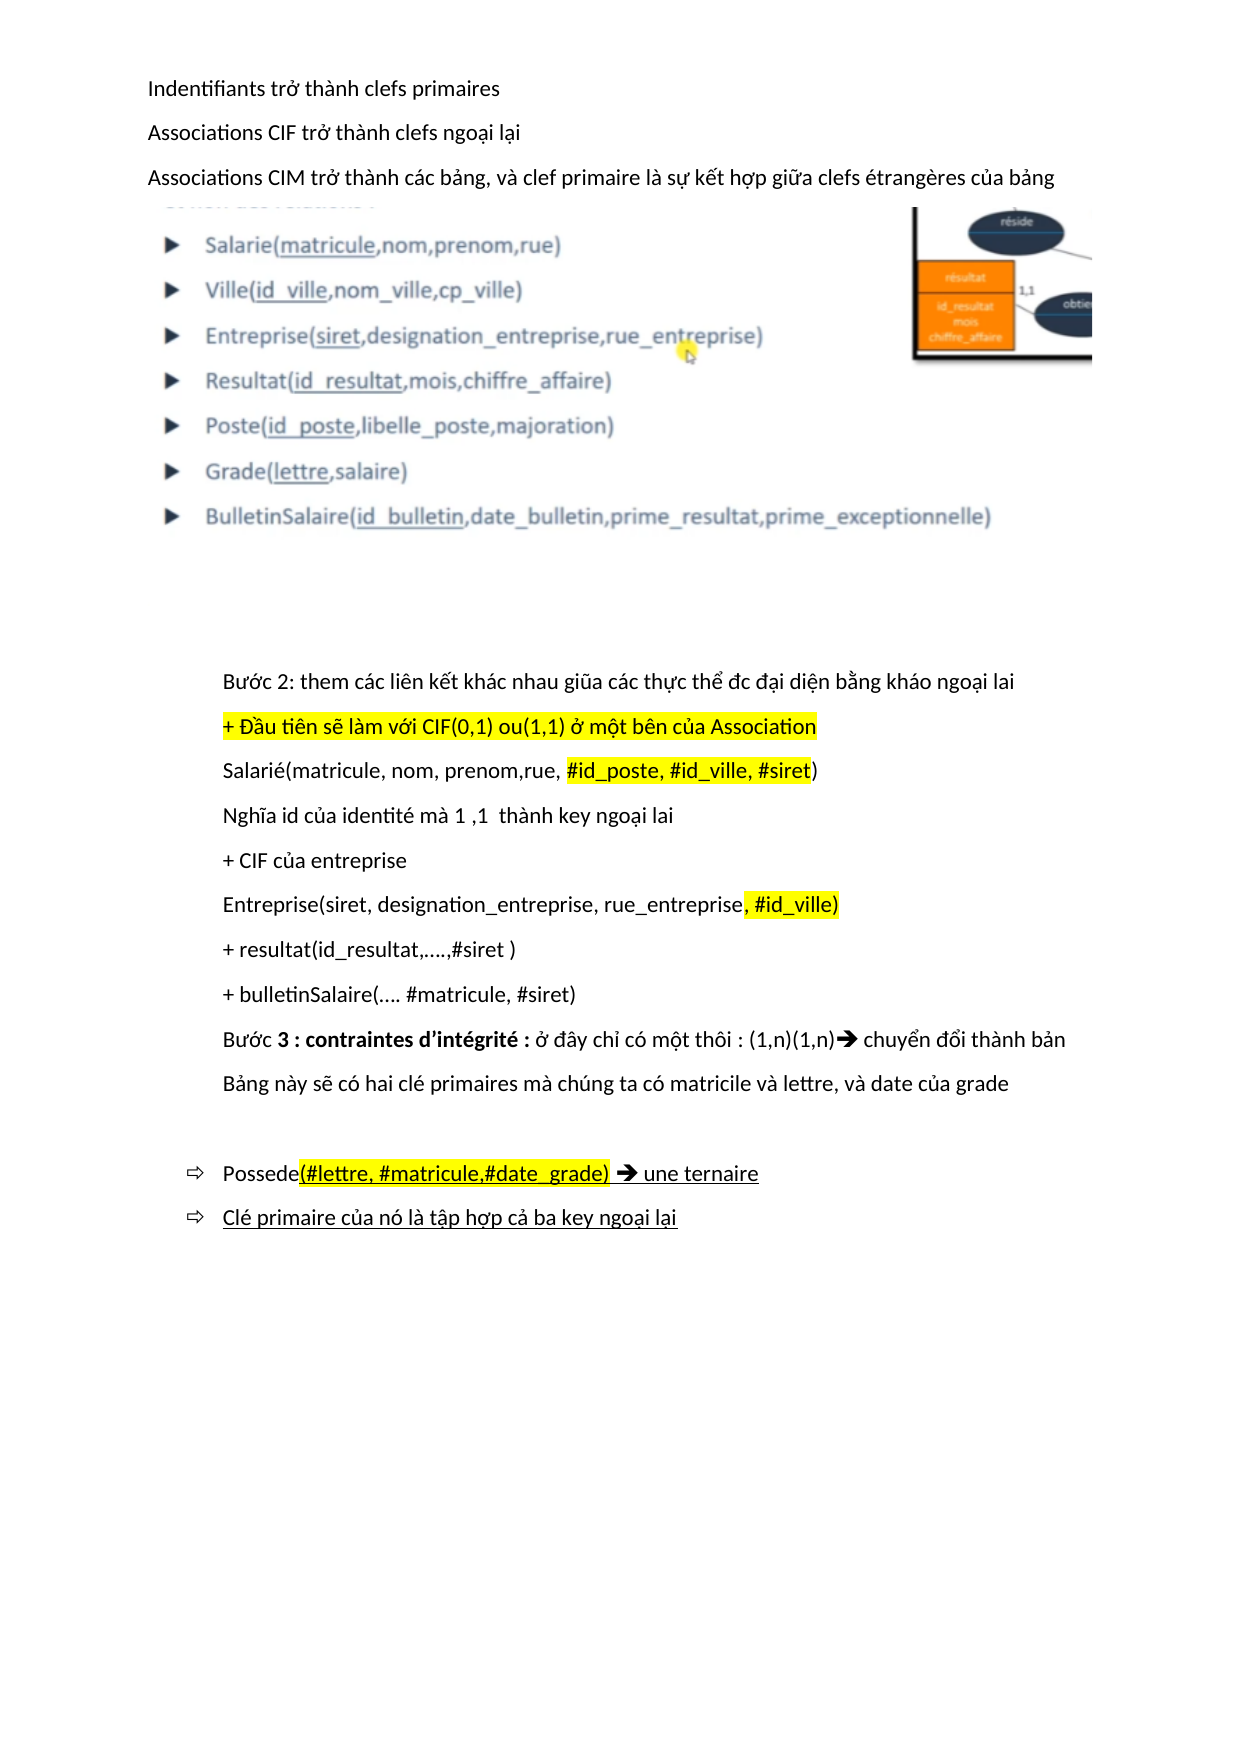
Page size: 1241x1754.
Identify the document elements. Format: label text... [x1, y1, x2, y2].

list Clé primaire của nó là tập hợp cả ba key ngoại lại [185, 1203, 1093, 1231]
text Indentifiants trở thành clefs primaires [148, 74, 1093, 102]
list + Đầu tiên sẽ làm với CIF(0,1) ou(1,1) ở một bên của Association [223, 712, 1093, 740]
text Associations CIM trở thành các bảng, và clef primaire là sự kết hợp giữa clefs étrangères của bảng [148, 163, 1093, 191]
list Salarié(matricule, nom, prenom,rue, #id_poste, #id_ville, #siret) [223, 757, 1093, 784]
list + resultat(id_resultat,….,#siret ) [223, 935, 1093, 963]
list Bước 2: them các liên kết khác nhau giũa các thực thể đc đại diện bằng kháo ngoại lai [223, 667, 1093, 695]
list + bulletinSalaire(…. #matricule, #siret) [223, 980, 1093, 1008]
list Possede(#lettre, #matricule,#date_grade)  une ternaire [185, 1159, 1093, 1187]
list Nghĩa id của identité mà 1 ,1 thành key ngoại lai [223, 801, 1093, 829]
list Bước 3 : contraintes d’intégrité : ở đây chỉ có một thôi : (1,n)(1,n) chuyển đổi thành bản [223, 1025, 1093, 1053]
list + CIF của entreprise [223, 846, 1093, 874]
list Entreprise(siret, designation_entreprise, rue_entreprise, #id_ville) [223, 891, 1093, 919]
text Associations CIF trở thành clefs ngoại lại [148, 118, 1093, 147]
list Bảng này sẽ có hai clé primaires mà chúng ta có matricile và lettre, và date của grade [223, 1069, 1093, 1097]
